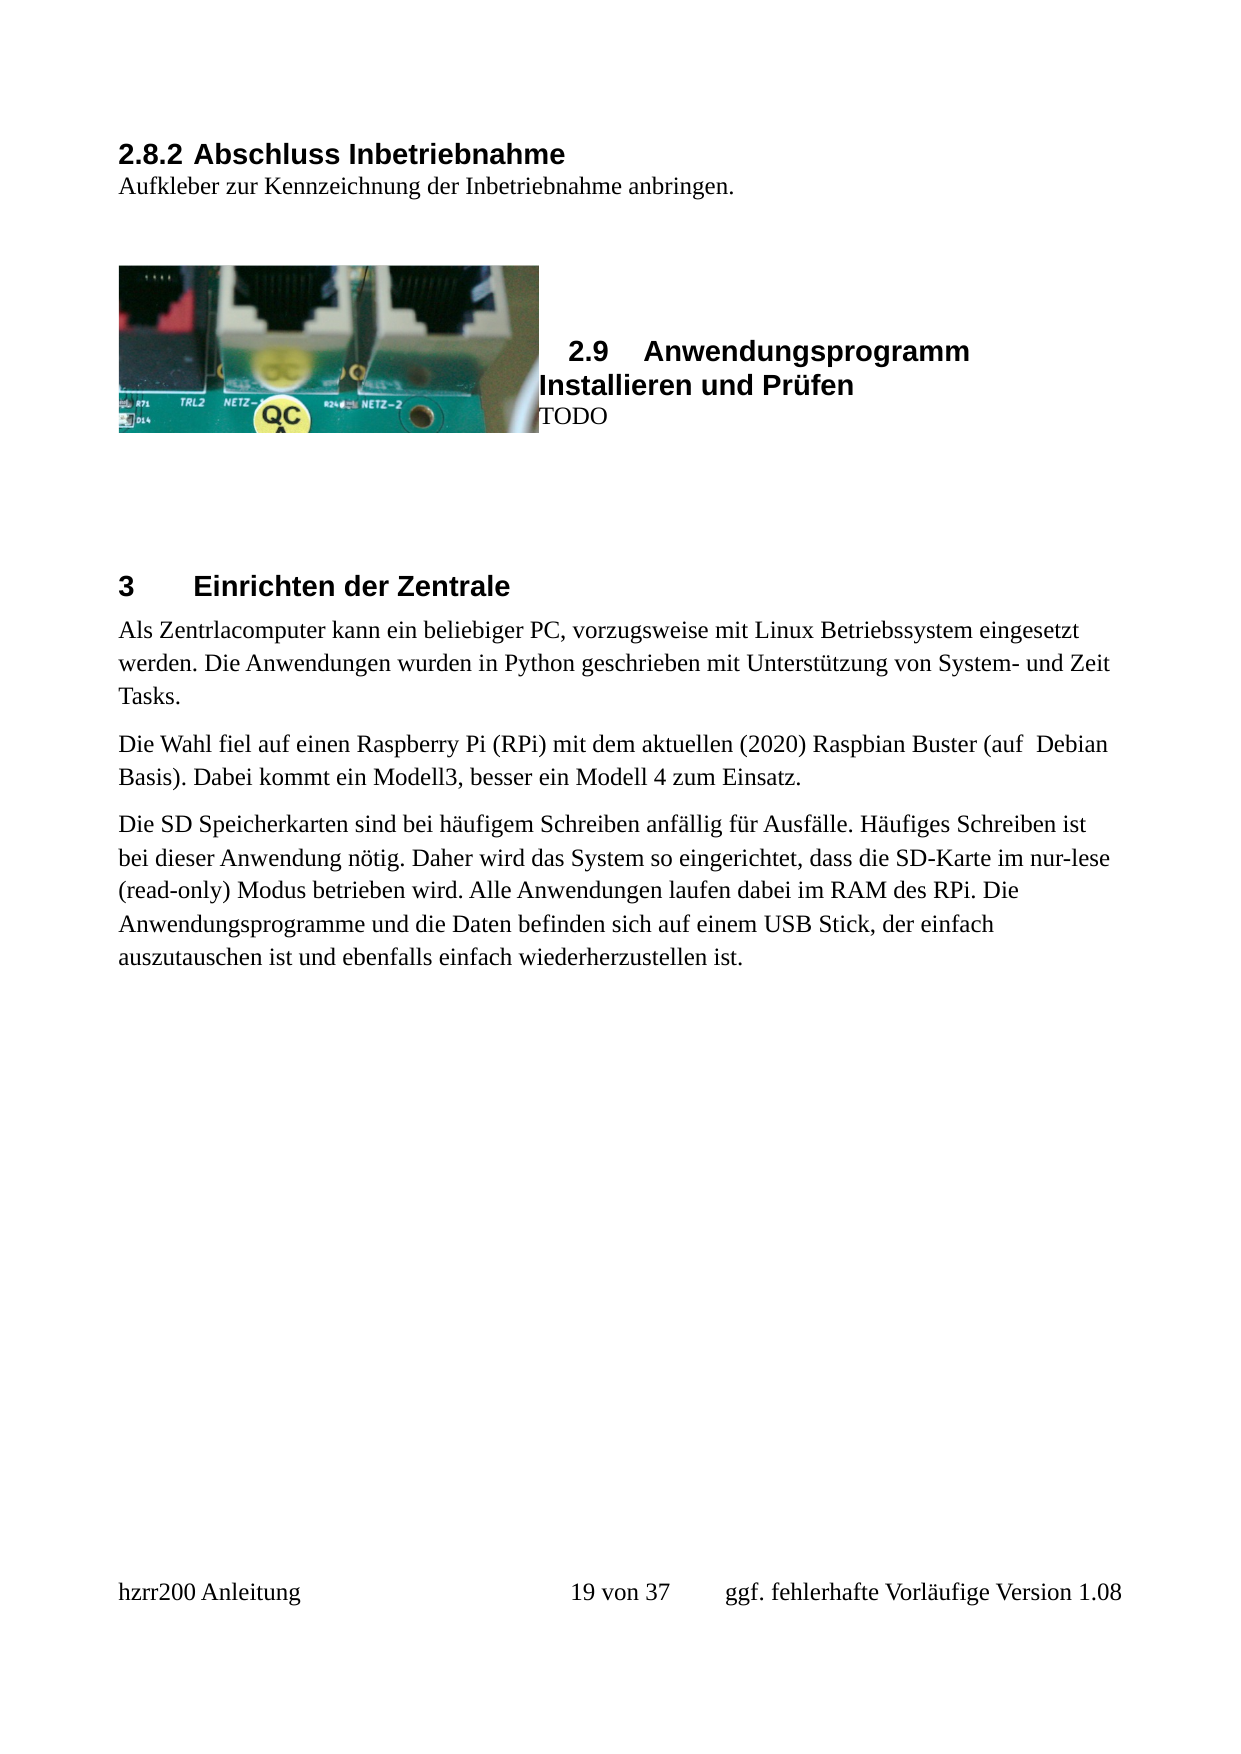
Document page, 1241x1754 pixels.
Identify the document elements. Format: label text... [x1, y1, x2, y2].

text Die SD Speicherkarten sind bei häufigem Schreiben anfällig für Ausfälle. Häufiges Schreiben ist bei dieser Anwendung nötig. Daher wird das System so eingerichtet, dass die SD-Karte im nur-lese (read-only) Modus betrieben wird. Alle Anwendungen laufen dabei im RAM des RPi. Die Anwendungsprogramme und die Daten befinden sich auf einem USB Stick, der einfach auszutauschen ist und ebenfalls einfach wiederherzustellen ist. [118, 809, 1122, 970]
text Aufkleber zur Kennzeichnung der Inbetriebnahme anbringen. [118, 171, 1122, 199]
text Die Wahl fiel auf einen Raspberry Pi (RPi) mit dem aktuellen (2020) Raspbian Buster (auf Debian Basis). Dabei kommt ein Modell3, besser ein Modell 4 zum Einsatz. [118, 729, 1122, 791]
picture [118, 265, 539, 433]
text [119, 230, 539, 242]
subtitle Abschluss Inbetriebnahme [118, 137, 1122, 171]
subtitle Anwendungsprogramm Installieren und Prüfen [539, 334, 1122, 401]
text Als Zentrlacomputer kann ein beliebiger PC, vorzugsweise mit Linux Betriebssystem eingesetzt werden. Die Anwendungen wurden in Python geschrieben mit Unterstützung von System- und Zeit Tasks. [118, 615, 1122, 710]
subtitle Einrichten der Zentrale [118, 569, 1122, 603]
text Bild 50: Kennzeichen der erfolgreichen Inbetriebnahme [119, 242, 539, 265]
text TODO [539, 401, 1122, 430]
